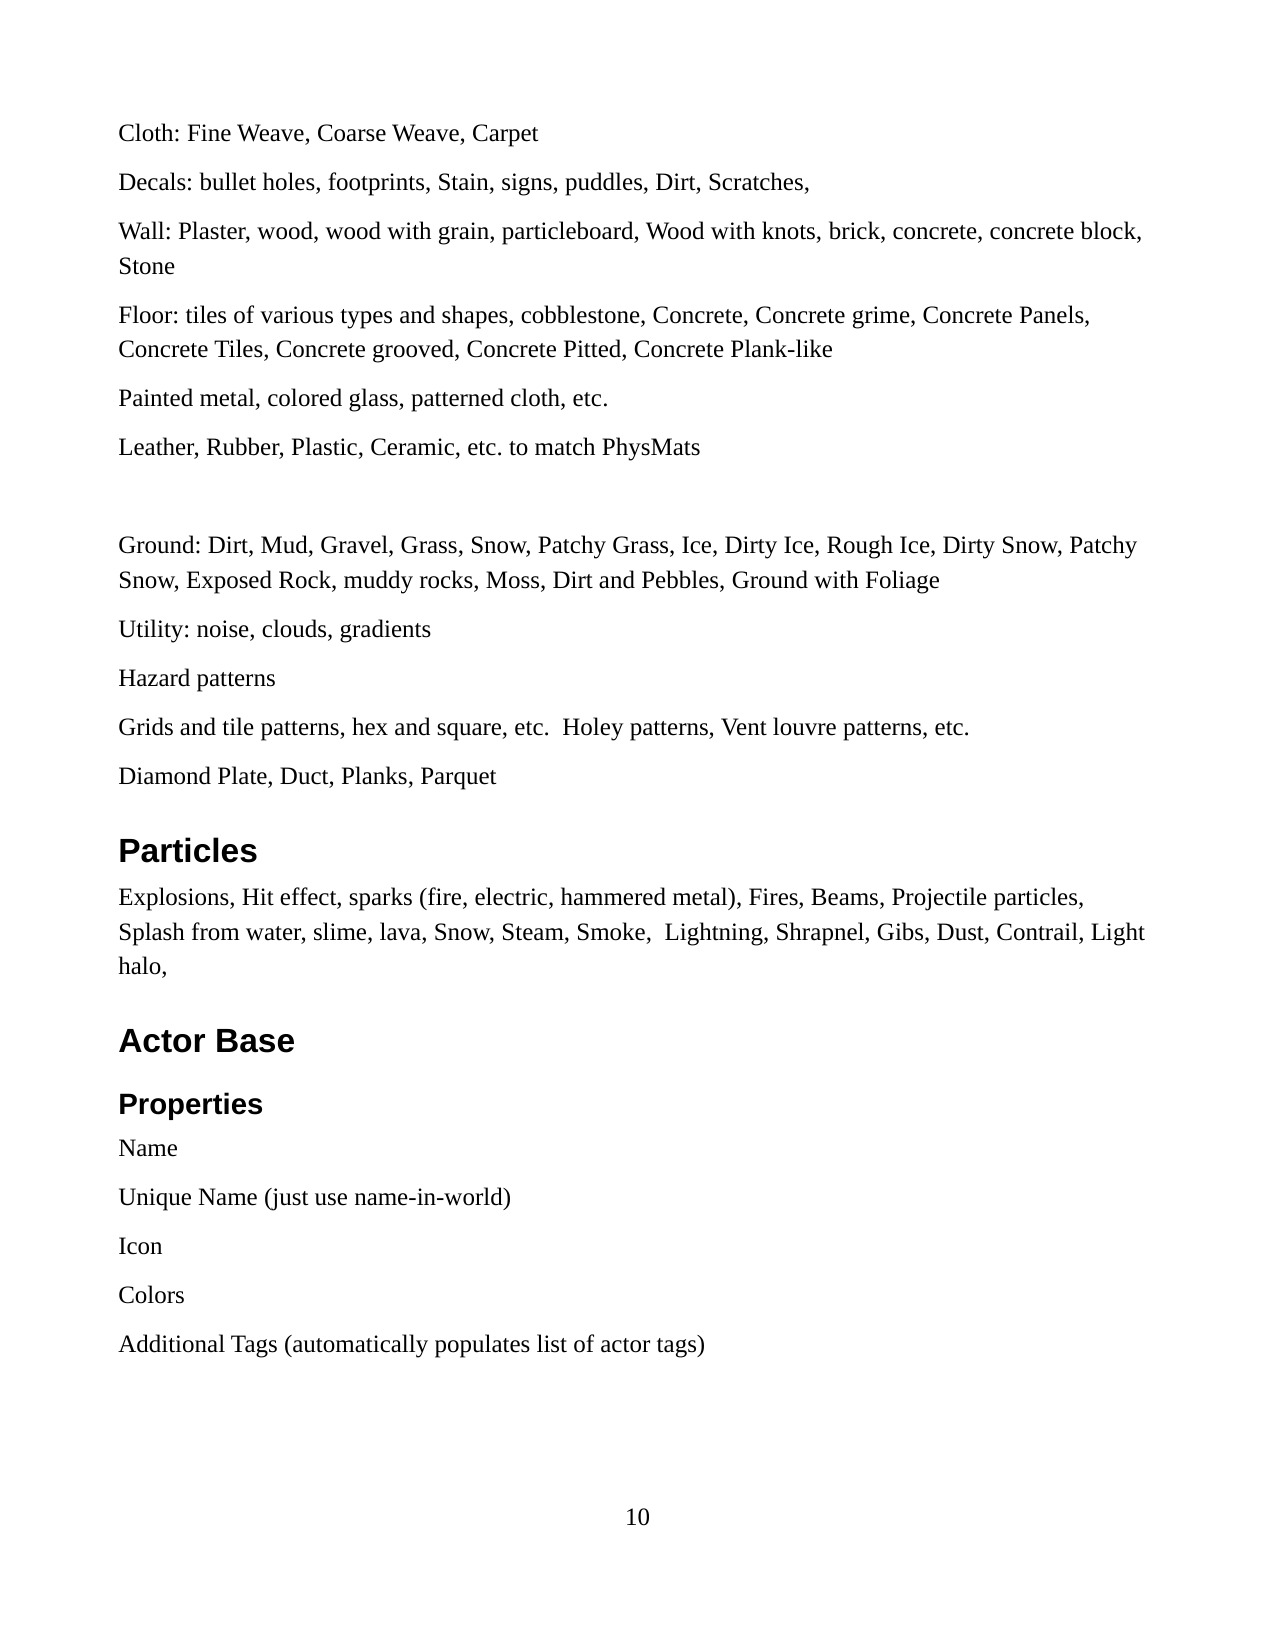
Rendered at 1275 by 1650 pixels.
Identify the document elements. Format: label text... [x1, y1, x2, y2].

text Grids and tile patterns, hex and square, etc. Holey patterns, Vent louvre patterns, etc. [118, 712, 1157, 741]
text Icon [118, 1231, 1157, 1260]
text Cloth: Fine Weave, Coarse Weave, Carpet [118, 118, 1157, 147]
text Explosions, Hit effect, sparks (fire, electric, hammered metal), Fires, Beams, Projectile particles, Splash from water, slime, lava, Snow, Steam, Smoke, Lightning, Shrapnel, Gibs, Dust, Contrail, Light halo, [118, 882, 1157, 980]
text Name [118, 1133, 1157, 1162]
subtitle Particles [118, 831, 1157, 870]
text Wall: Plaster, wood, wood with grain, particleboard, Wood with knots, brick, concrete, concrete block, Stone [118, 216, 1157, 279]
text Additional Tags (automatically populates list of actor tags) [118, 1329, 1157, 1358]
text Ground: Dirt, Mud, Gravel, Grass, Snow, Patchy Grass, Ice, Dirty Ice, Rough Ice, Dirty Snow, Patchy Snow, Exposed Rock, muddy rocks, Moss, Dirt and Pebbles, Ground with Foliage [118, 531, 1157, 594]
subtitle Actor Base [118, 1021, 1157, 1060]
text Leather, Rubber, Plastic, Ceramic, etc. to match PhysMats [118, 432, 1157, 461]
text Hazard patterns [118, 663, 1157, 692]
subtitle Properties [118, 1087, 1157, 1121]
text Utility: noise, clouds, gradients [118, 614, 1157, 643]
text Decals: bullet holes, footprints, Stain, signs, puddles, Dirt, Scratches, [118, 167, 1157, 196]
text Colors [118, 1280, 1157, 1309]
text Painted metal, colored glass, patterned cloth, etc. [118, 383, 1157, 412]
text Diamond Plate, Duct, Planks, Parquet [118, 761, 1157, 790]
text Unique Name (just use name-in-world) [118, 1182, 1157, 1211]
text Floor: tiles of various types and shapes, cobblestone, Concrete, Concrete grime, Concrete Panels, Concrete Tiles, Concrete grooved, Concrete Pitted, Concrete Plank-like [118, 300, 1157, 363]
